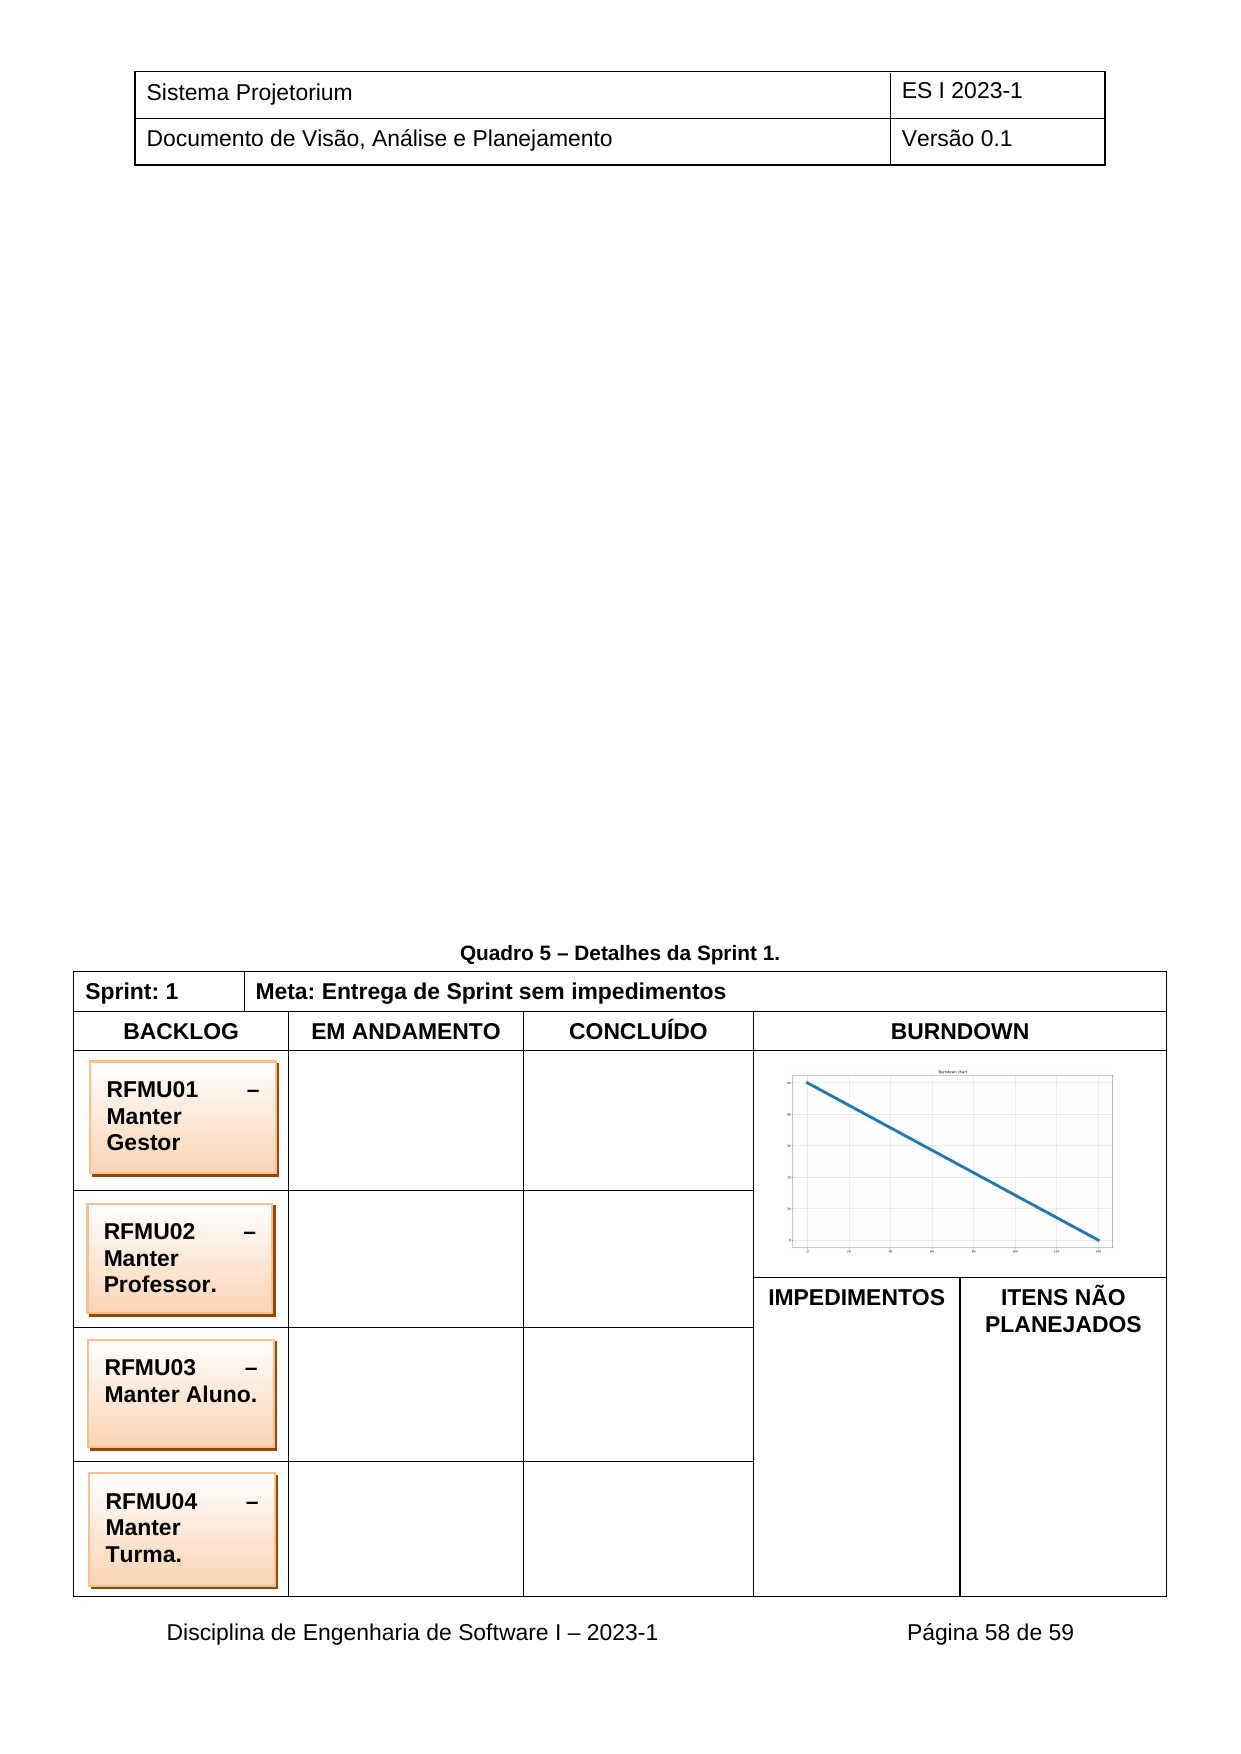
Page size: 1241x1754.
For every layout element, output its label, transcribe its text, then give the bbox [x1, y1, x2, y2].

table_cell ITENS NÃO PLANEJADOS [961, 1278, 1166, 1596]
table_header Meta: Entrega de Sprint sem impedimentos [245, 972, 1166, 1011]
table_cell [74, 1462, 288, 1596]
table_cell [289, 1462, 523, 1596]
table_cell [754, 1051, 1166, 1277]
table_cell [74, 1051, 288, 1189]
picture [782, 1060, 1118, 1257]
table_cell CONCLUÍDO [524, 1012, 753, 1050]
table_cell IMPEDIMENTOS [754, 1278, 959, 1596]
table_cell [74, 1191, 288, 1327]
table_cell [289, 1191, 523, 1327]
table_cell [524, 1462, 753, 1596]
table_cell BURNDOWN [754, 1012, 1166, 1050]
table_cell BACKLOG [74, 1012, 288, 1050]
table_cell [524, 1328, 753, 1461]
table_cell EM ANDAMENTO [289, 1012, 523, 1050]
table_cell [74, 1328, 288, 1461]
table_cell [289, 1328, 523, 1461]
table_header Sprint: 1 [74, 972, 244, 1011]
text Quadro 5 – Detalhes da Sprint 1. [148, 940, 1092, 964]
table_cell [289, 1051, 523, 1189]
table_cell [524, 1051, 753, 1189]
table_cell [524, 1191, 753, 1327]
